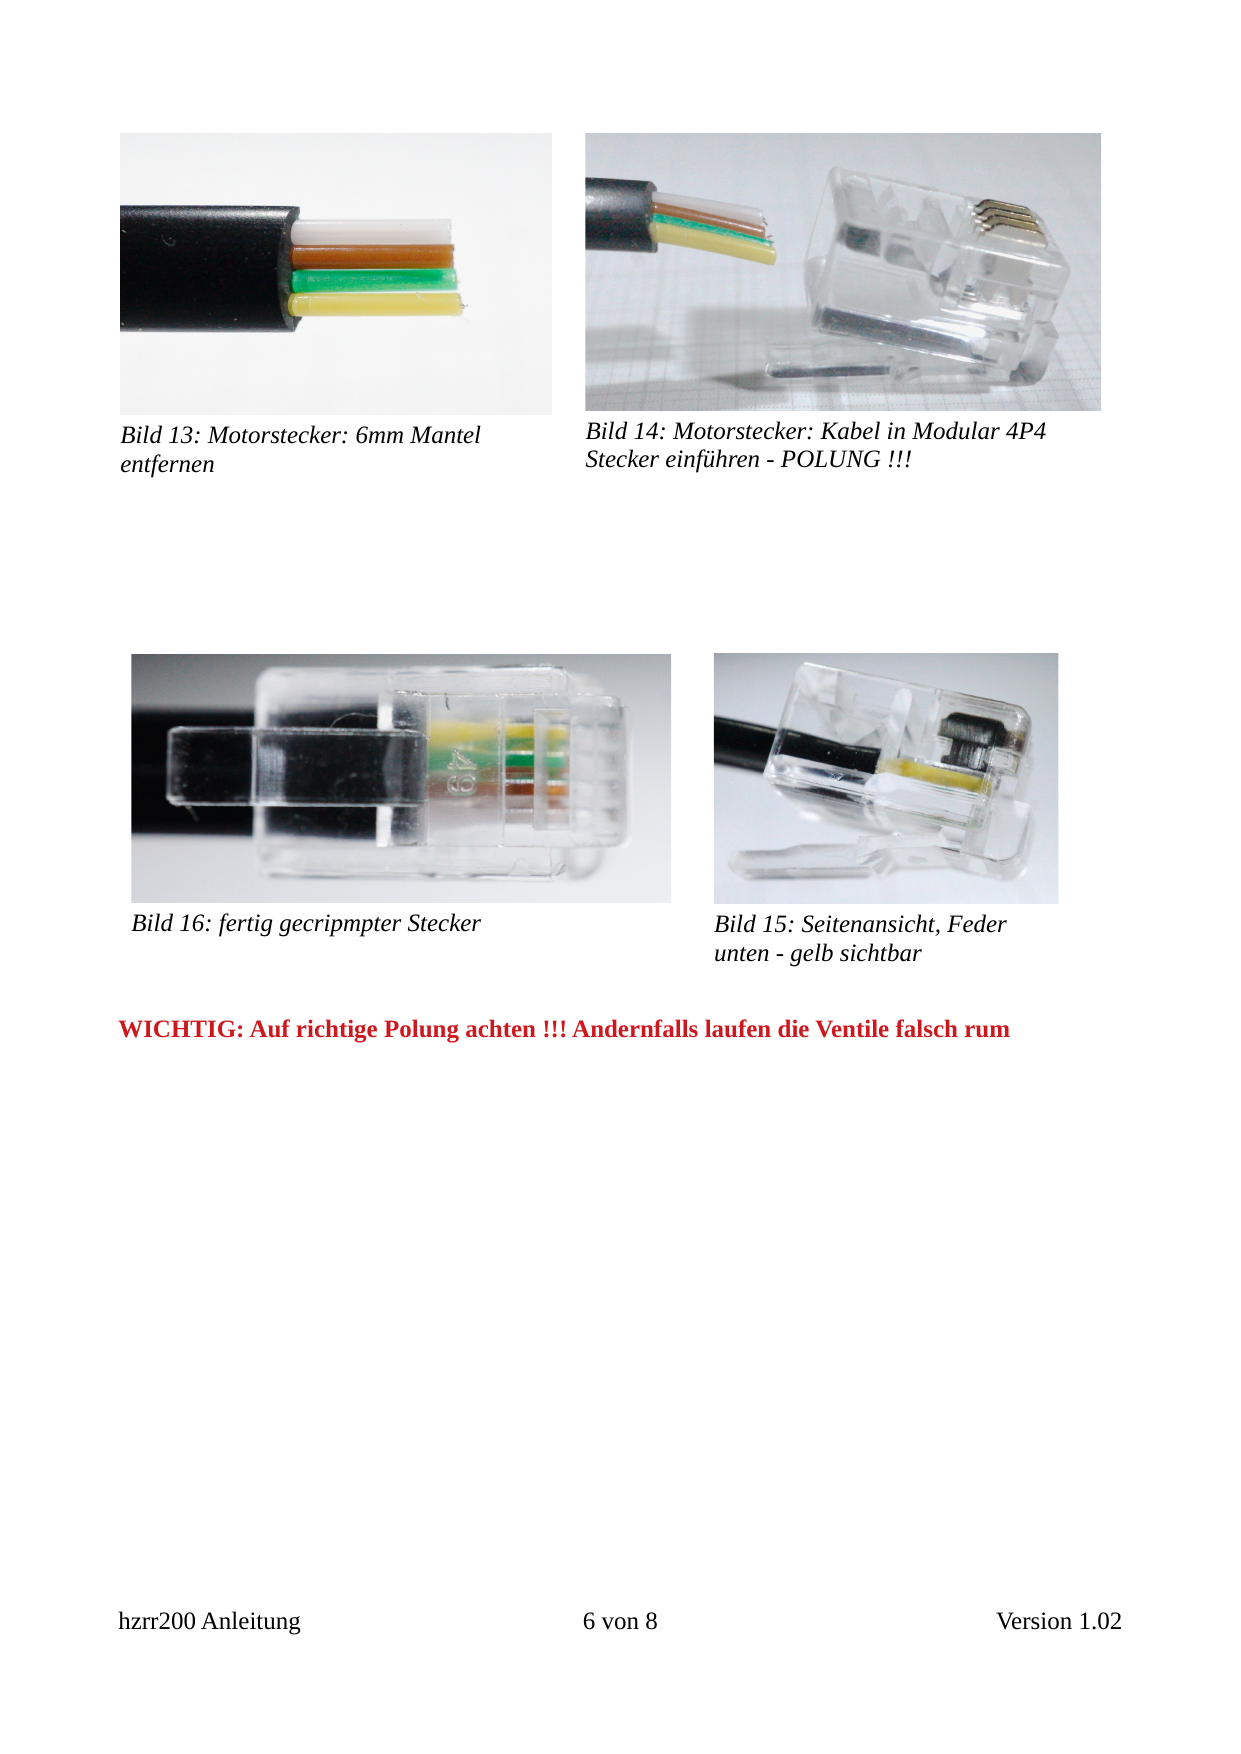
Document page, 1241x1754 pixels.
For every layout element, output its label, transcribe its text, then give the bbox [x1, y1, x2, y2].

text WICHTIG: Auf richtige Polung achten !!! Andernfalls laufen die Ventile falsch rum [118, 1014, 1122, 1043]
text Bild 16: fertig gecripmpter Stecker [131, 903, 671, 936]
picture [713, 653, 1059, 904]
picture [585, 133, 1102, 411]
text Bild 15: Seitenansicht, Feder unten - gelb sichtbar [714, 904, 1058, 967]
text Bild 13: Motorstecker: 6mm Mantel entfernen [120, 415, 552, 478]
picture [131, 654, 672, 903]
picture [120, 133, 552, 415]
text Bild 14: Motorstecker: Kabel in Modular 4P4 Stecker einführen - POLUNG !!! [585, 411, 1101, 473]
